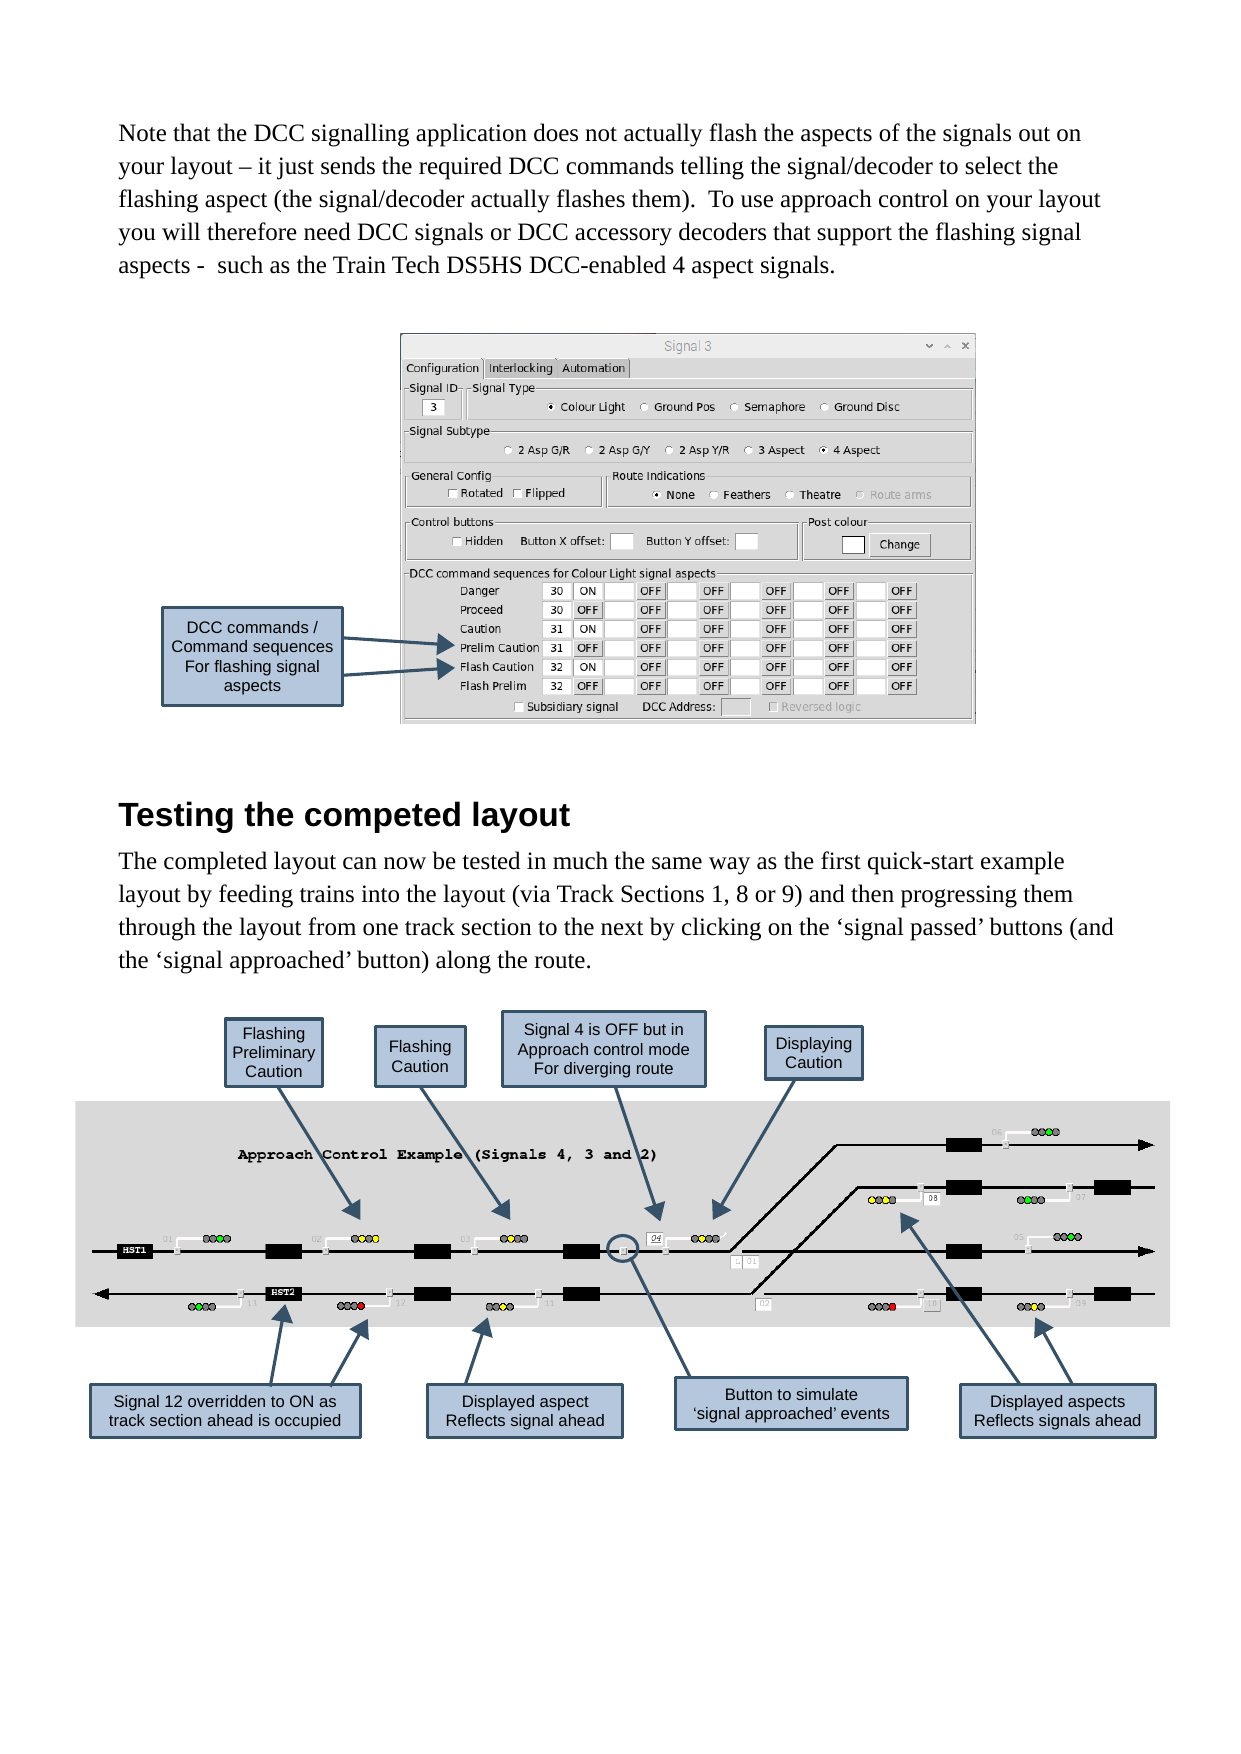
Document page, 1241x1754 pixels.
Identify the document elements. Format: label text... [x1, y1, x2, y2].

text Note that the DCC signalling application does not actually flash the aspects of the signals out on your layout – it just sends the required DCC commands telling the signal/decoder to select the flashing aspect (the signal/decoder actually flashes them). To use approach control on your layout you will therefore need DCC signals or DCC accessory decoders that support the flashing signal aspects - such as the Train Tech DS5HS DCC-enabled 4 aspect signals. [118, 118, 1122, 279]
text The completed layout can now be tested in much the same way as the first quick-start example layout by feeding trains into the layout (via Track Sections 1, 8 or 9) and then progressing them through the layout from one track section to the next by clicking on the ‘signal passed’ buttons (and the ‘signal approached’ button) along the route. [118, 846, 1122, 974]
subtitle Testing the competed layout [118, 795, 1122, 833]
picture [75, 1101, 1171, 1327]
picture [610, 1238, 636, 1259]
picture [400, 333, 976, 724]
